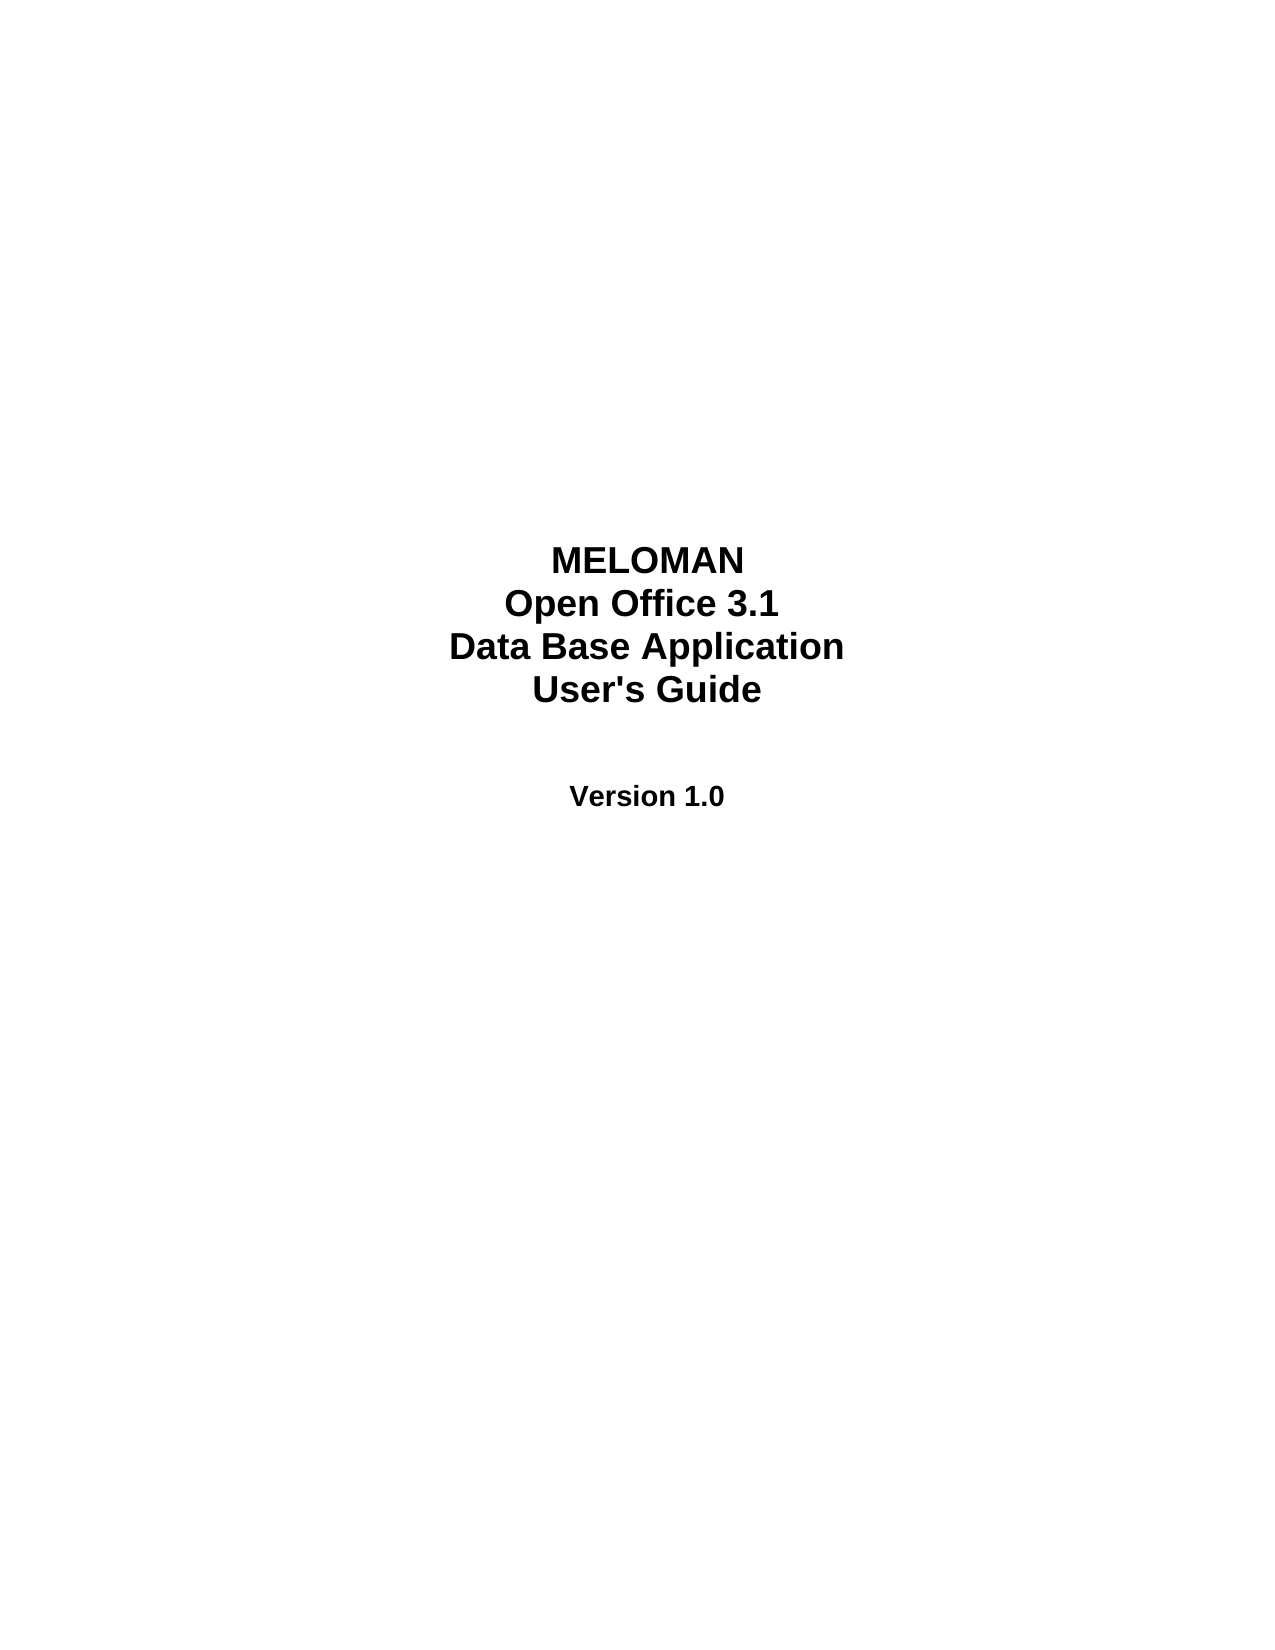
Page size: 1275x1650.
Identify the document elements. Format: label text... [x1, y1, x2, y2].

title User's Guide [133, 667, 1161, 711]
title Open Office 3.1 [133, 581, 1161, 624]
title Version 1.0 [133, 779, 1161, 812]
title Data Base Application [133, 624, 1161, 667]
title MELOMAN [131, 538, 1164, 581]
